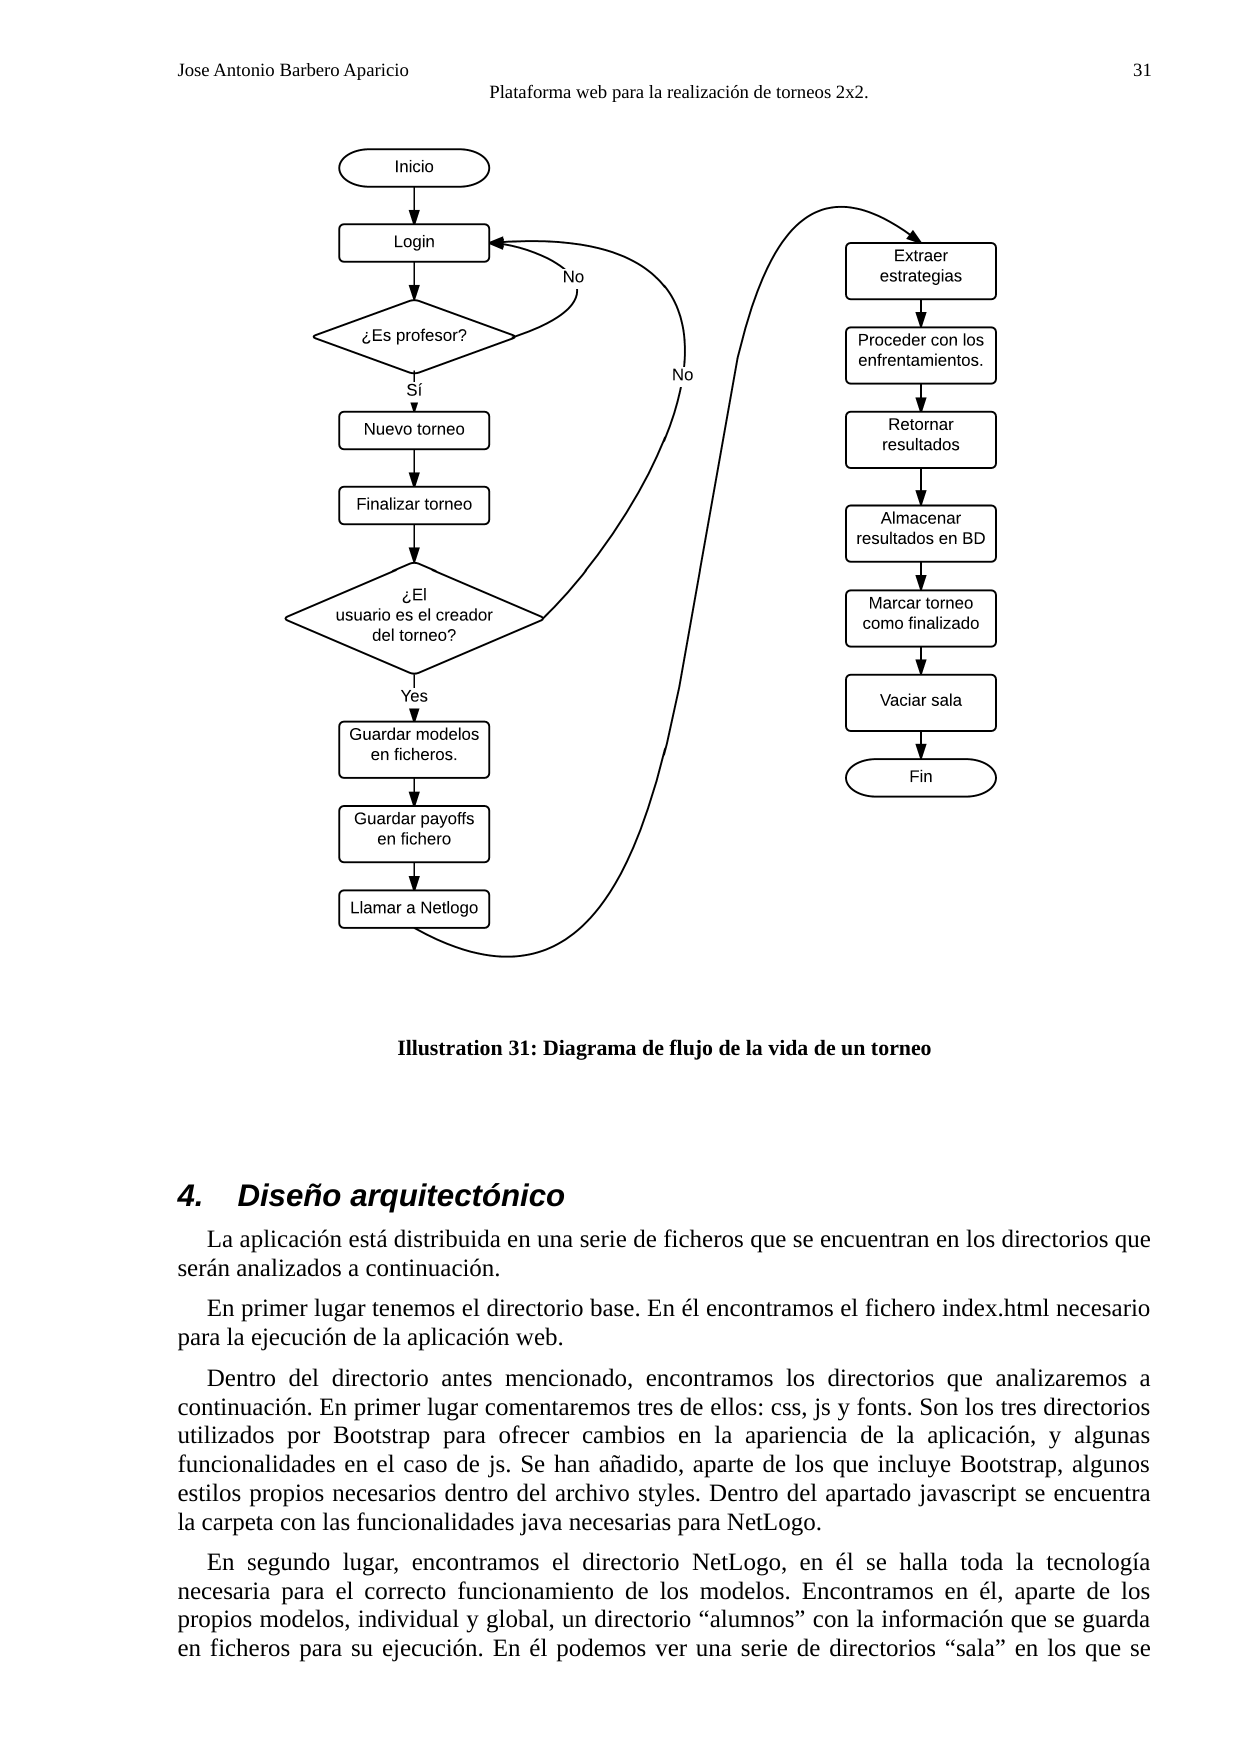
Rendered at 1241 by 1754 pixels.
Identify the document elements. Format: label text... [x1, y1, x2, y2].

text Illustration 31: Diagrama de flujo de la vida de un torneo [226, 1010, 1102, 1060]
text En primer lugar tenemos el directorio base. En él encontramos el fichero index.html necesario para la ejecución de la aplicación web. [177, 1293, 1152, 1351]
subtitle Diseño arquitectónico [177, 1177, 1152, 1212]
text Dentro del directorio antes mencionado, encontramos los directorios que analizaremos a continuación. En primer lugar comentaremos tres de ellos: css, js y fonts. Son los tres directorios utilizados por Bootstrap para ofrecer cambios en la apariencia de la aplicación, y algunas funcionalidades en el caso de js. Se han añadido, aparte de los que incluye Bootstrap, algunos estilos propios necesarios dentro del archivo styles. Dentro del apartado javascript se encuentra la carpeta con las funcionalidades java necesarias para NetLogo. [177, 1363, 1152, 1535]
text La aplicación está distribuida en una serie de ficheros que se encuentran en los directorios que serán analizados a continuación. [177, 1224, 1152, 1282]
text En segundo lugar, encontramos el directorio NetLogo, en él se halla toda la tecnología necesaria para el correcto funcionamiento de los modelos. Encontramos en él, aparte de los propios modelos, individual y global, un directorio “alumnos” con la información que se guarda en ficheros para su ejecución. En él podemos ver una serie de directorios “sala” en los que se [177, 1547, 1152, 1662]
picture [226, 131, 1103, 1010]
